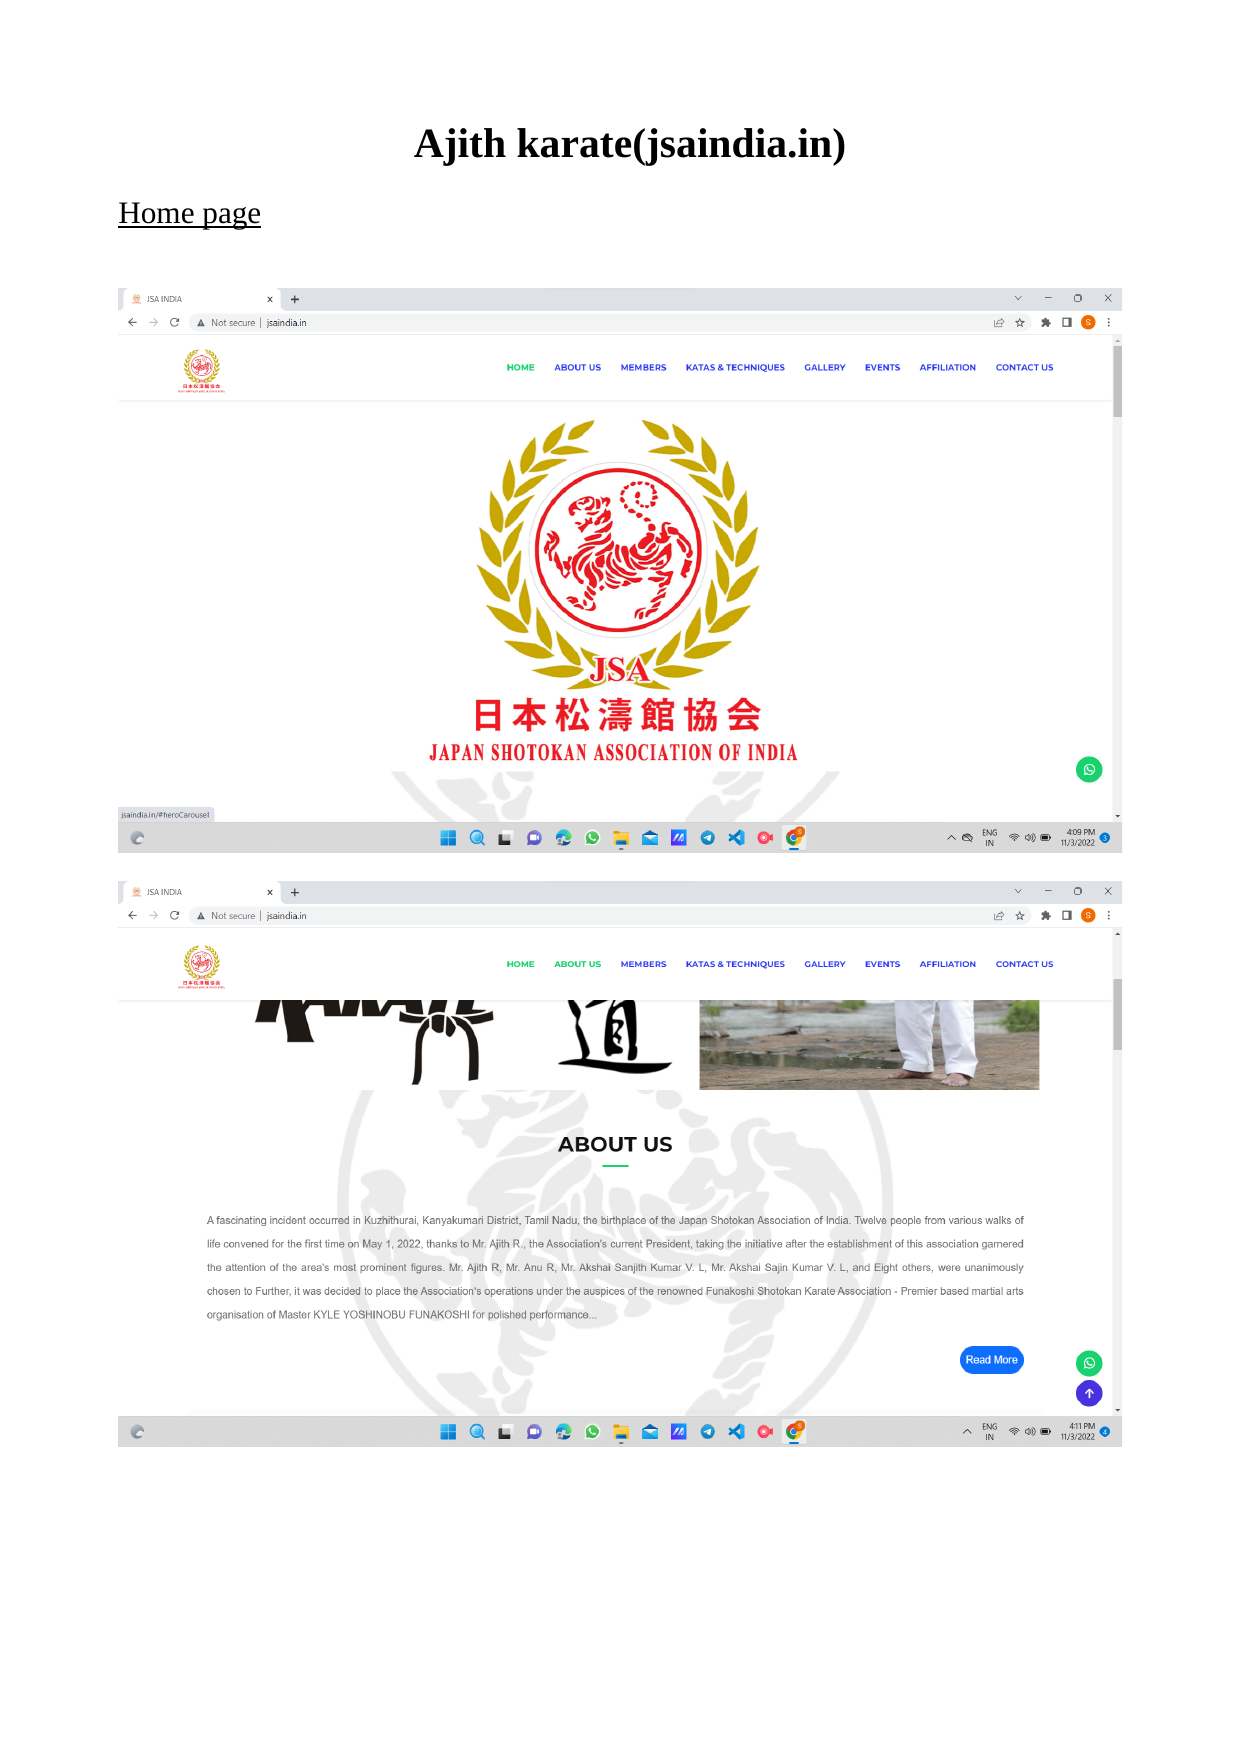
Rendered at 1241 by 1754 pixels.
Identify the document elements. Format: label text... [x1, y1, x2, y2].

picture [118, 288, 1123, 853]
picture [118, 881, 1123, 1447]
text Ajith karate(jsaindia.in) [118, 118, 1122, 166]
text Home page [118, 195, 1122, 231]
